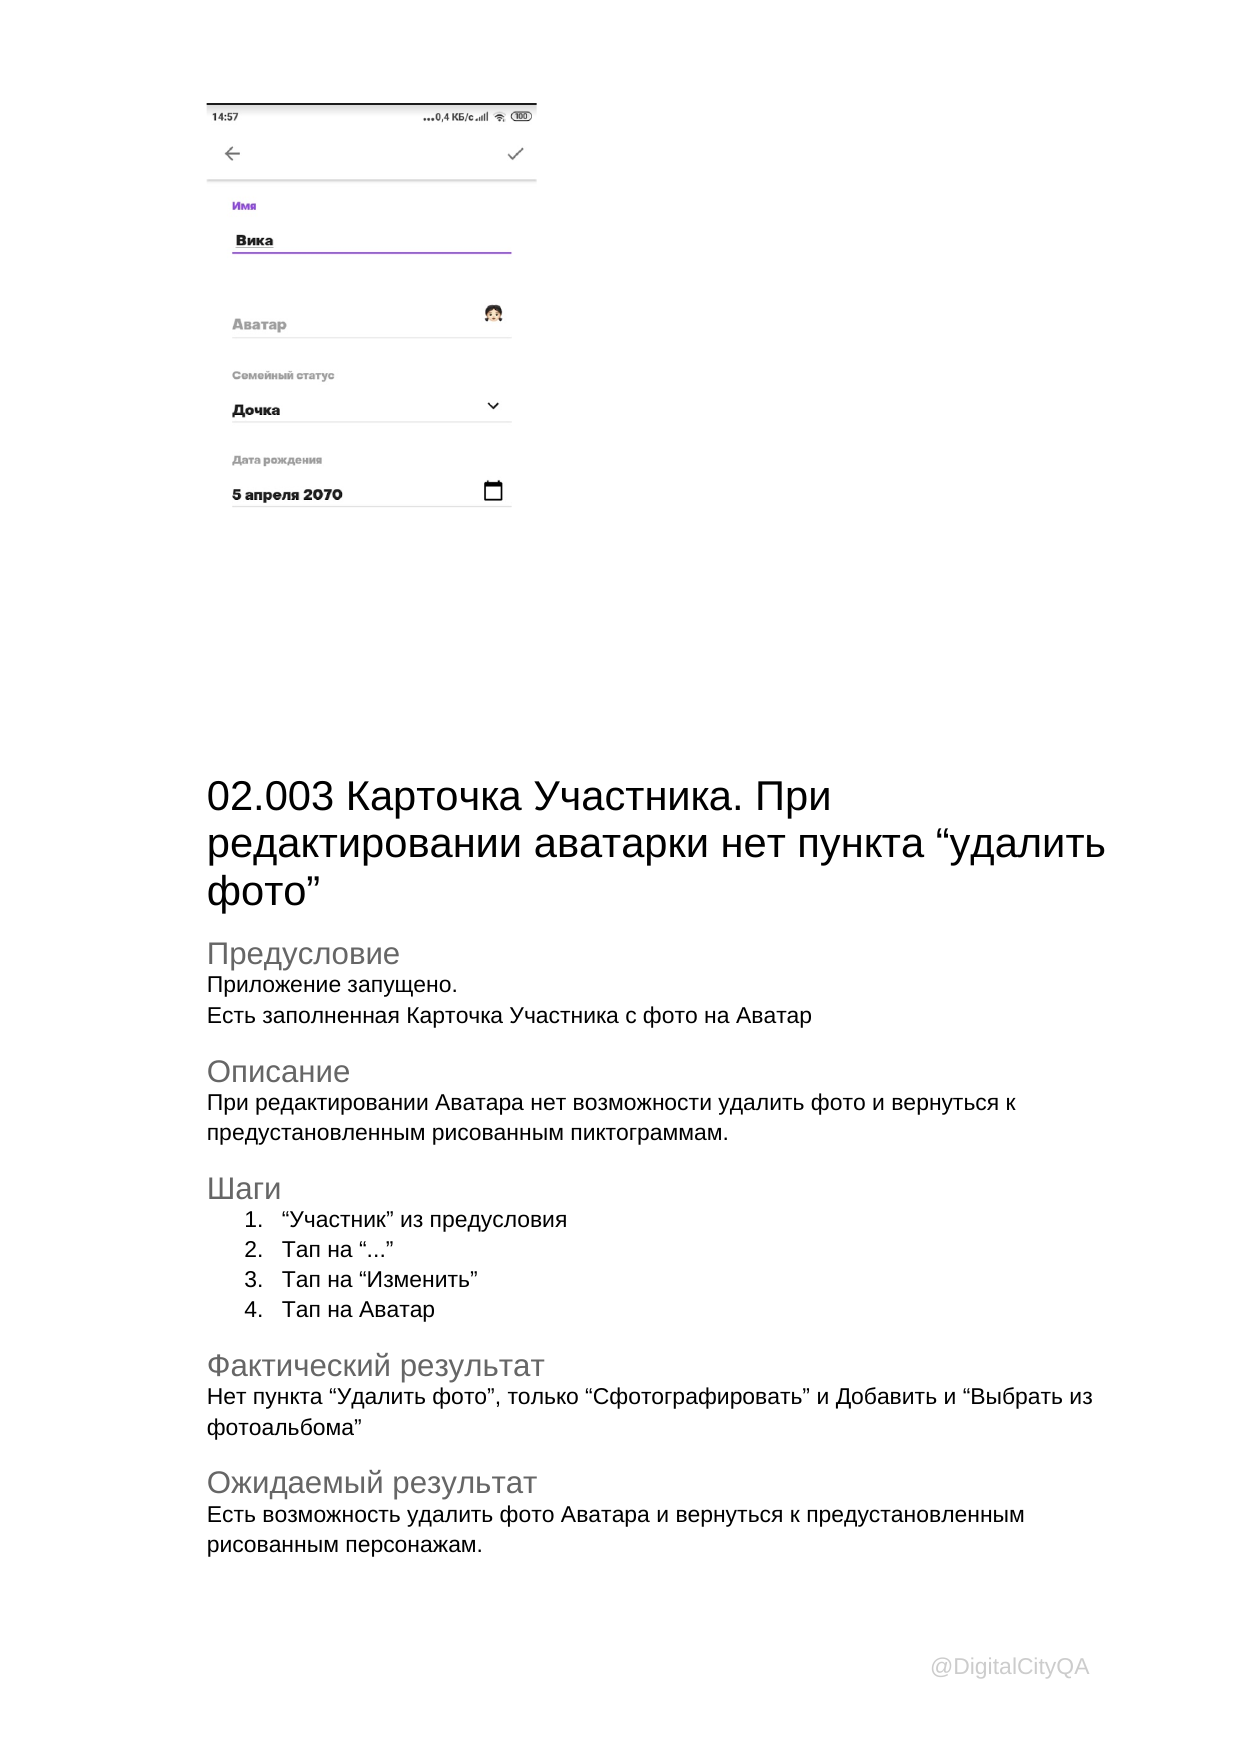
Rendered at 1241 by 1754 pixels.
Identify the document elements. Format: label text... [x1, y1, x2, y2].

picture [206, 103, 537, 692]
text Приложение запущено. Есть заполненная Карточка Участника с фото на Аватар [207, 971, 1122, 1028]
text Есть возможность удалить фото Аватара и вернуться к предустановленным рисованным персонажам. [207, 1501, 1122, 1557]
subtitle Предусловие [207, 935, 1122, 971]
list Тап на Аватар [244, 1296, 1122, 1323]
subtitle Описание [207, 1053, 1122, 1088]
list Тап на “...” [244, 1236, 1122, 1262]
subtitle Шаги [207, 1170, 1122, 1206]
subtitle Фактический результат [207, 1347, 1122, 1383]
list “Участник” из предусловия [244, 1206, 1122, 1232]
list Тап на “Изменить” [244, 1266, 1122, 1292]
subtitle Ожидаемый результат [207, 1464, 1122, 1501]
text При редактировании Аватара нет возможности удалить фото и вернуться к предустановленным рисованным пиктограммам. [207, 1088, 1122, 1145]
subtitle 02.003 Карточка Участника. При редактировании аватарки нет пункта “удалить фото” [207, 771, 1122, 914]
text Нет пункта “Удалить фото”, только “Сфотографировать” и Добавить и “Выбрать из фотоальбома” [207, 1383, 1122, 1440]
